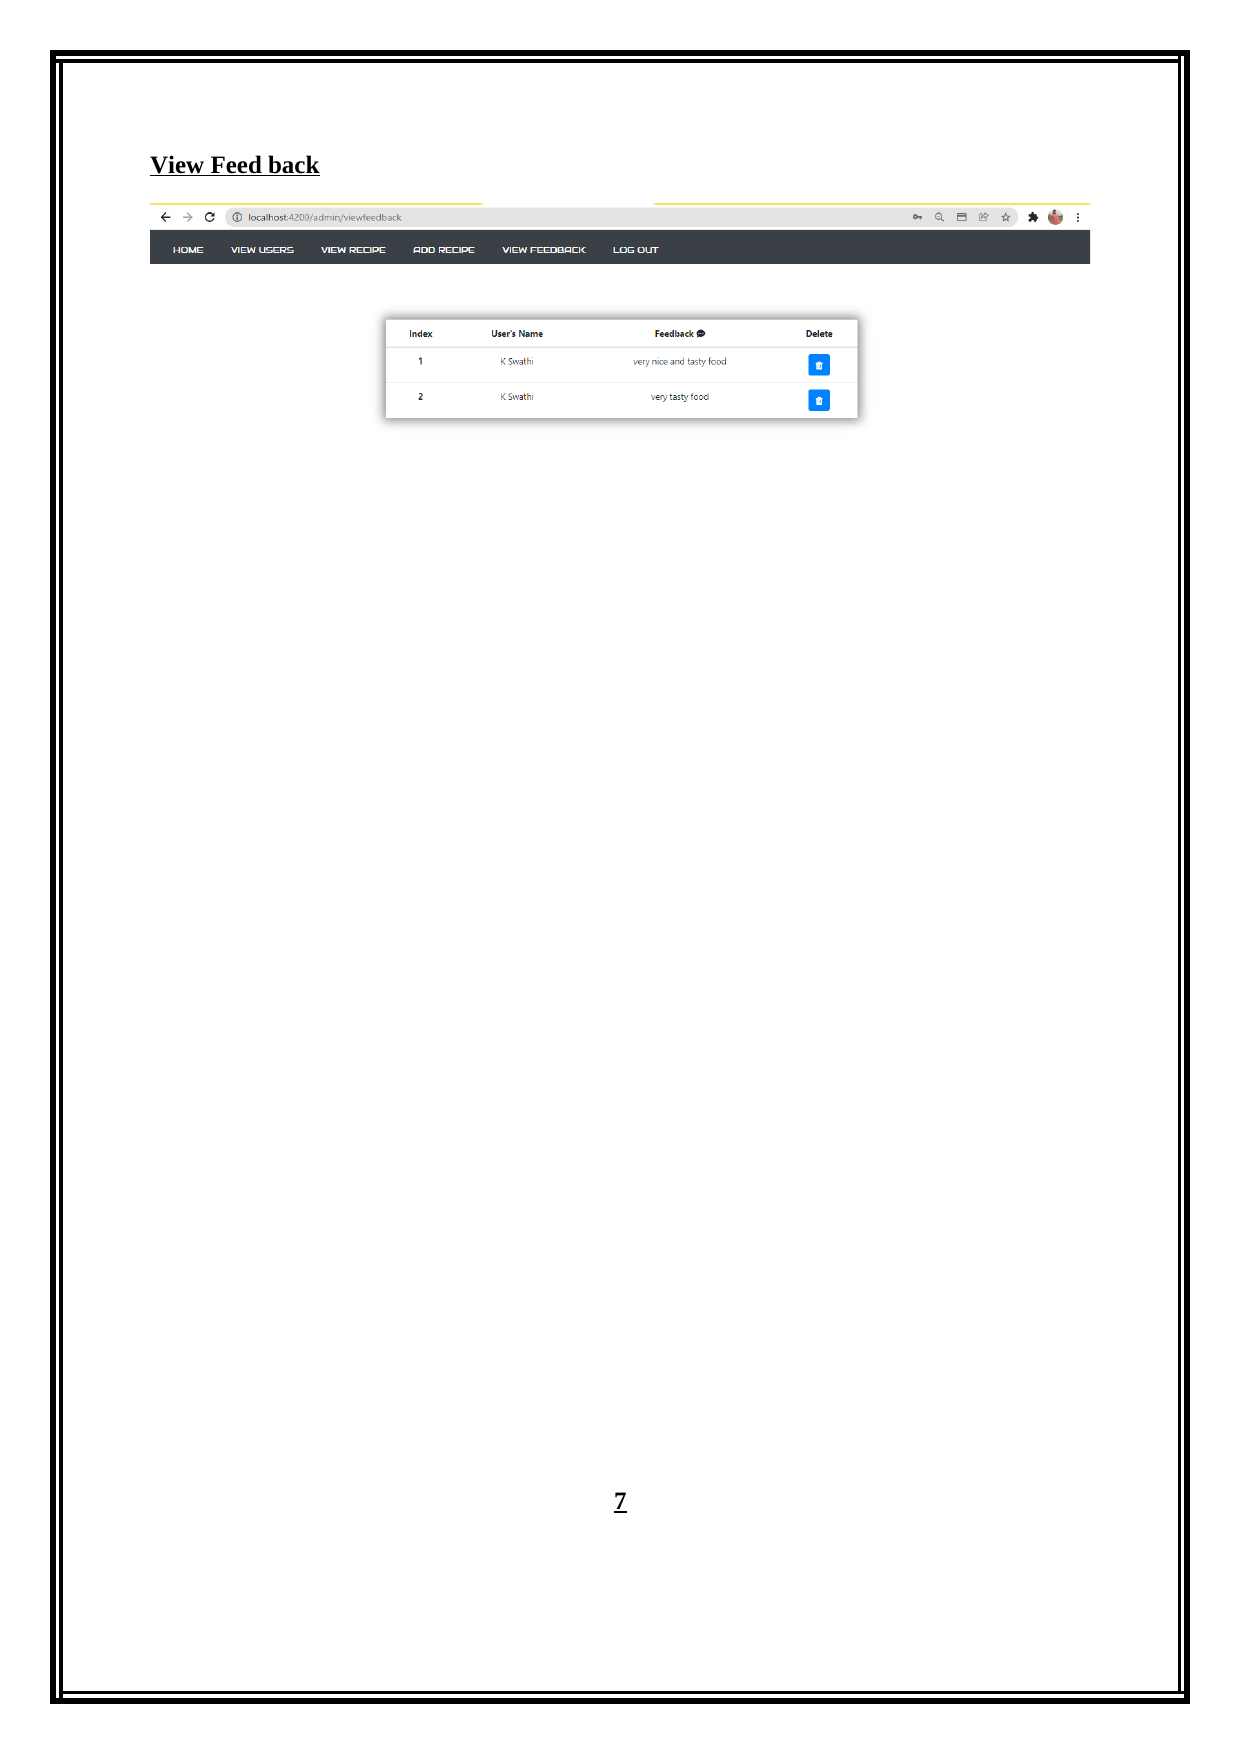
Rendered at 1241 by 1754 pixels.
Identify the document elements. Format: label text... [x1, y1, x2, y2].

text 7 [150, 1486, 1090, 1515]
picture [150, 203, 1091, 596]
text View Feed back [150, 150, 1090, 179]
